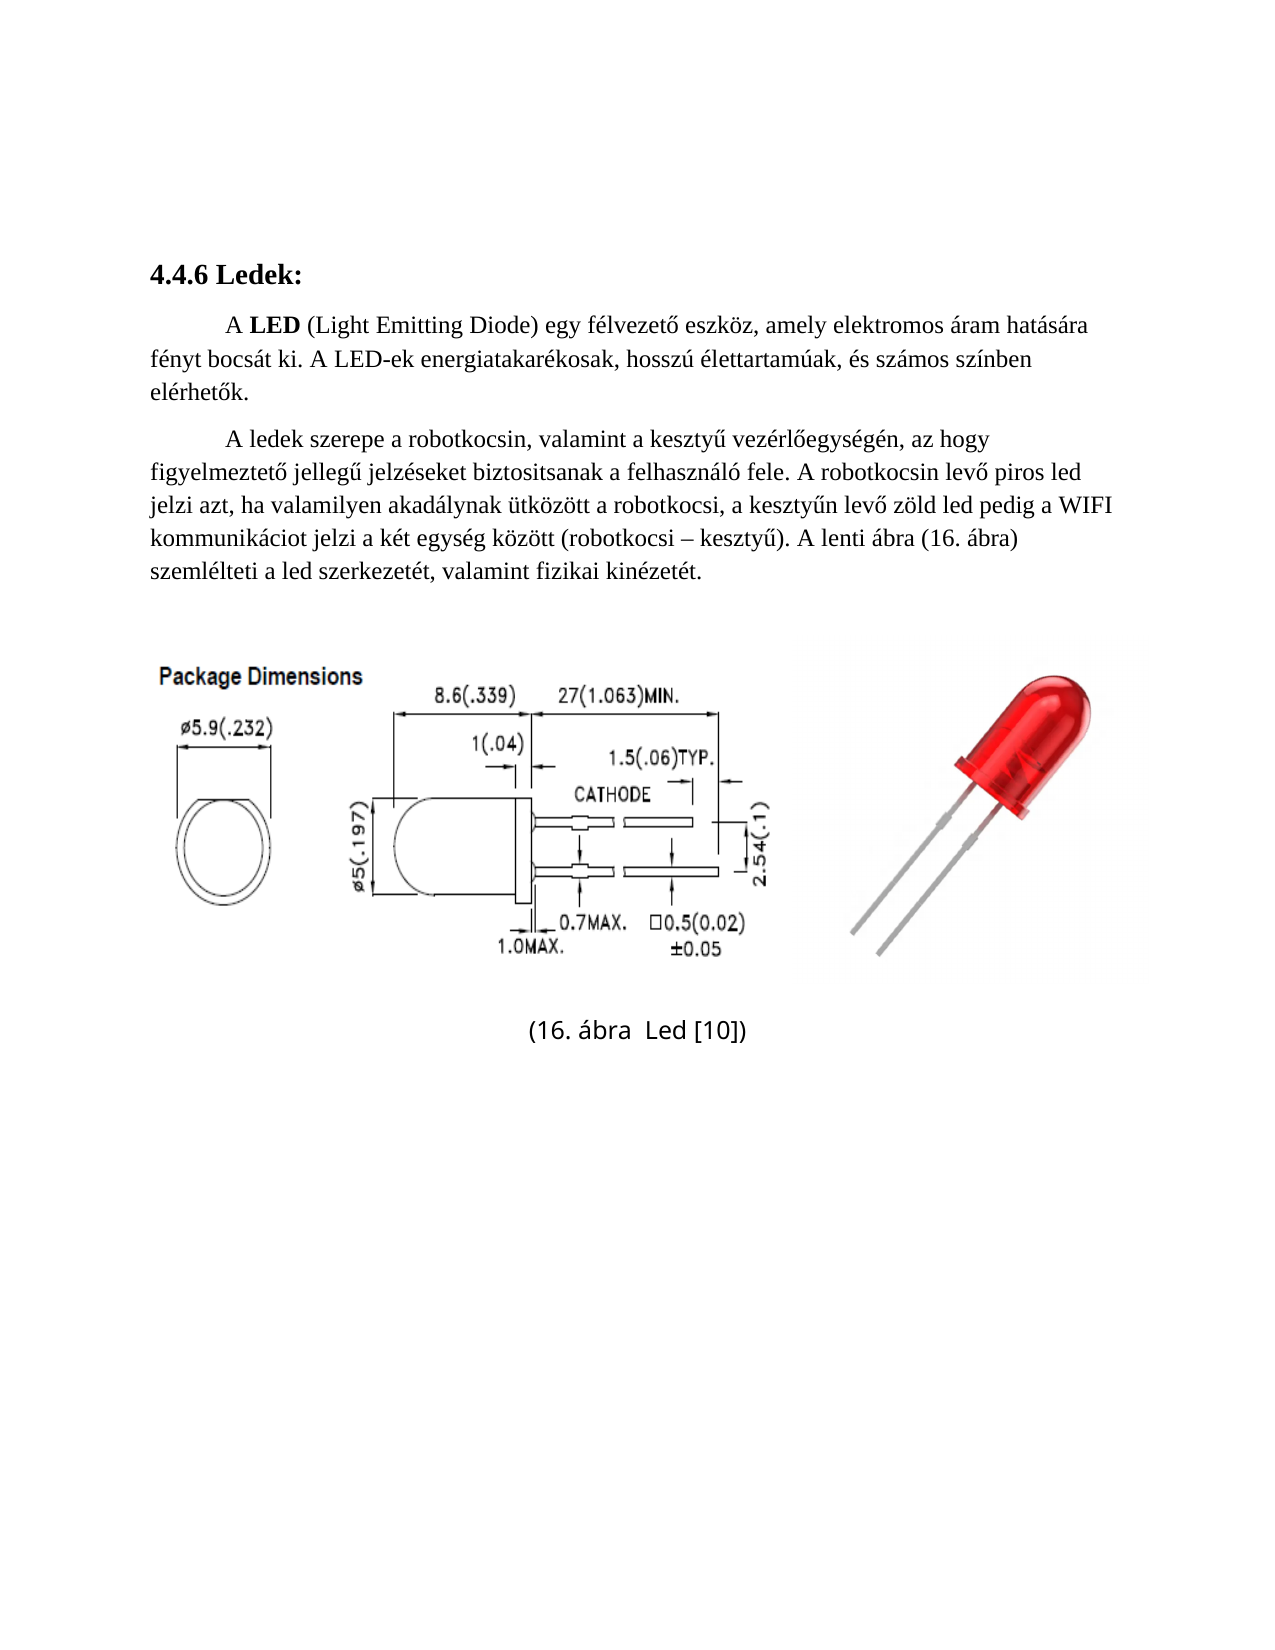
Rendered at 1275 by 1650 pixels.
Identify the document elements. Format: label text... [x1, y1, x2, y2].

text 4.4.6 Ledek: [150, 257, 1125, 291]
text [150, 614, 1125, 635]
text A LED (Light Emitting Diode) egy félvezető eszköz, amely elektromos áram hatására fényt bocsát ki. A LED-ek energiatakarékosak, hosszú élettartamúak, és számos színben elérhetők. [150, 311, 1125, 405]
text (16. ábra Led [10]) [150, 984, 1125, 1047]
picture [146, 625, 1149, 993]
text A ledek szerepe a robotkocsin, valamint a kesztyű vezérlőegységén, az hogy figyelmeztető jellegű jelzéseket biztositsanak a felhasználó fele. A robotkocsin levő piros led jelzi azt, ha valamilyen akadálynak ütközött a robotkocsi, a kesztyűn levő zöld led pedig a WIFI kommunikáciot jelzi a két egység között (robotkocsi – kesztyű). A lenti ábra (16. ábra) szemlélteti a led szerkezetét, valamint fizikai kinézetét. [150, 424, 1125, 585]
